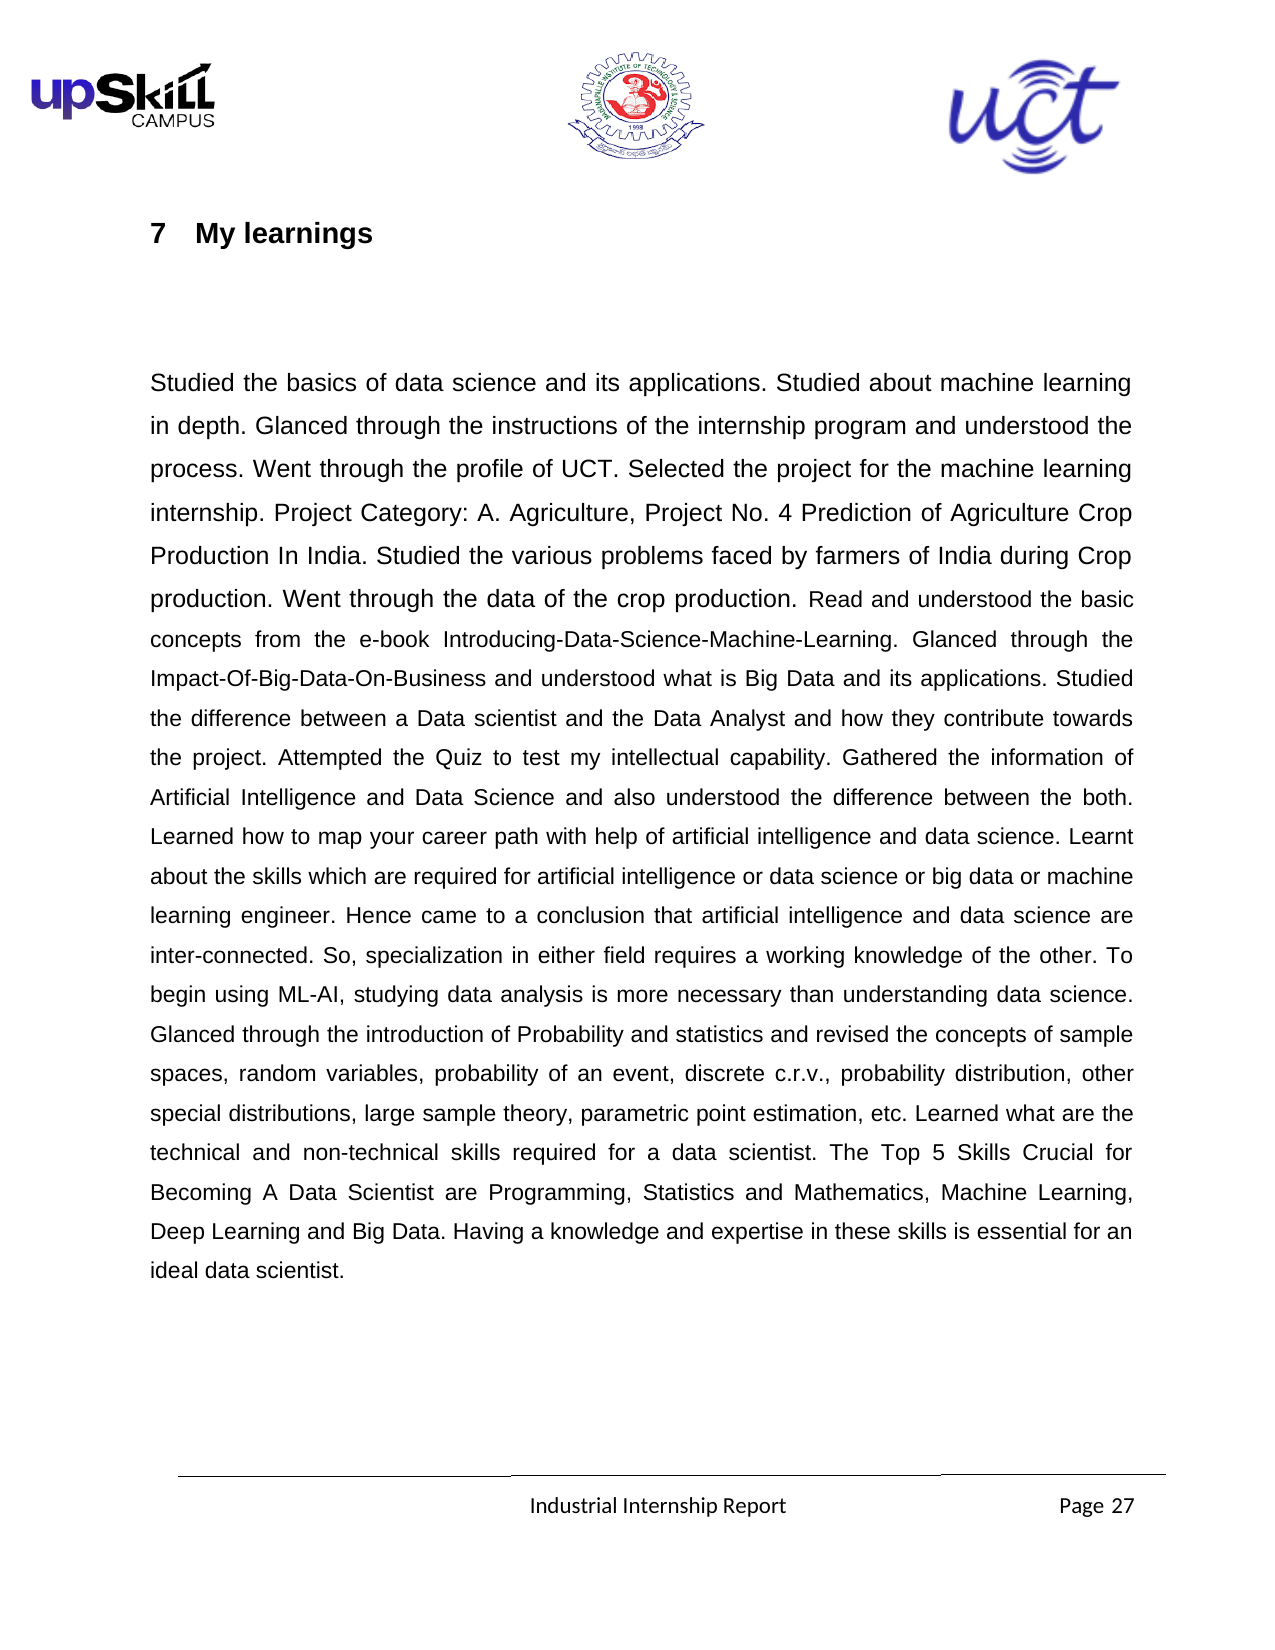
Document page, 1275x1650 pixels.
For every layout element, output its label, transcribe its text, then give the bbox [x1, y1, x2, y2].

subtitle My learnings [150, 216, 1134, 250]
text Studied the basics of data science and its applications. Studied about machine learning in depth. Glanced through the instructions of the internship program and understood the process. Went through the profile of UCT. Selected the project for the machine learning internship. Project Category: A. Agriculture, Project No. 4 Prediction of Agriculture Crop Production In India. Studied the various problems faced by farmers of India during Crop production. Went through the data of the crop production. Read and understood the basic concepts from the e-book Introducing-Data-Science-Machine-Learning. Glanced through the Impact-Of-Big-Data-On-Business and understood what is Big Data and its applications. Studied the difference between a Data scientist and the Data Analyst and how they contribute towards the project. Attempted the Quiz to test my intellectual capability. Gathered the information of Artificial Intelligence and Data Science and also understood the difference between the both. Learned how to map your career path with help of artificial intelligence and data science. Learnt about the skills which are required for artificial intelligence or data science or big data or machine learning engineer. Hence came to a conclusion that artificial intelligence and data science are inter-connected. So, specialization in either field requires a working knowledge of the other. To begin using ML-AI, studying data analysis is more necessary than understanding data science. Glanced through the introduction of Probability and statistics and revised the concepts of sample spaces, random variables, probability of an event, discrete c.r.v., probability distribution, other special distributions, large sample theory, parametric point estimation, etc. Learned what are the technical and non-technical skills required for a data scientist. The Top 5 Skills Crucial for Becoming A Data Scientist are Programming, Statistics and Mathematics, Machine Learning, Deep Learning and Big Data. Having a knowledge and expertise in these skills is essential for an ideal data scientist. [150, 368, 1134, 1284]
